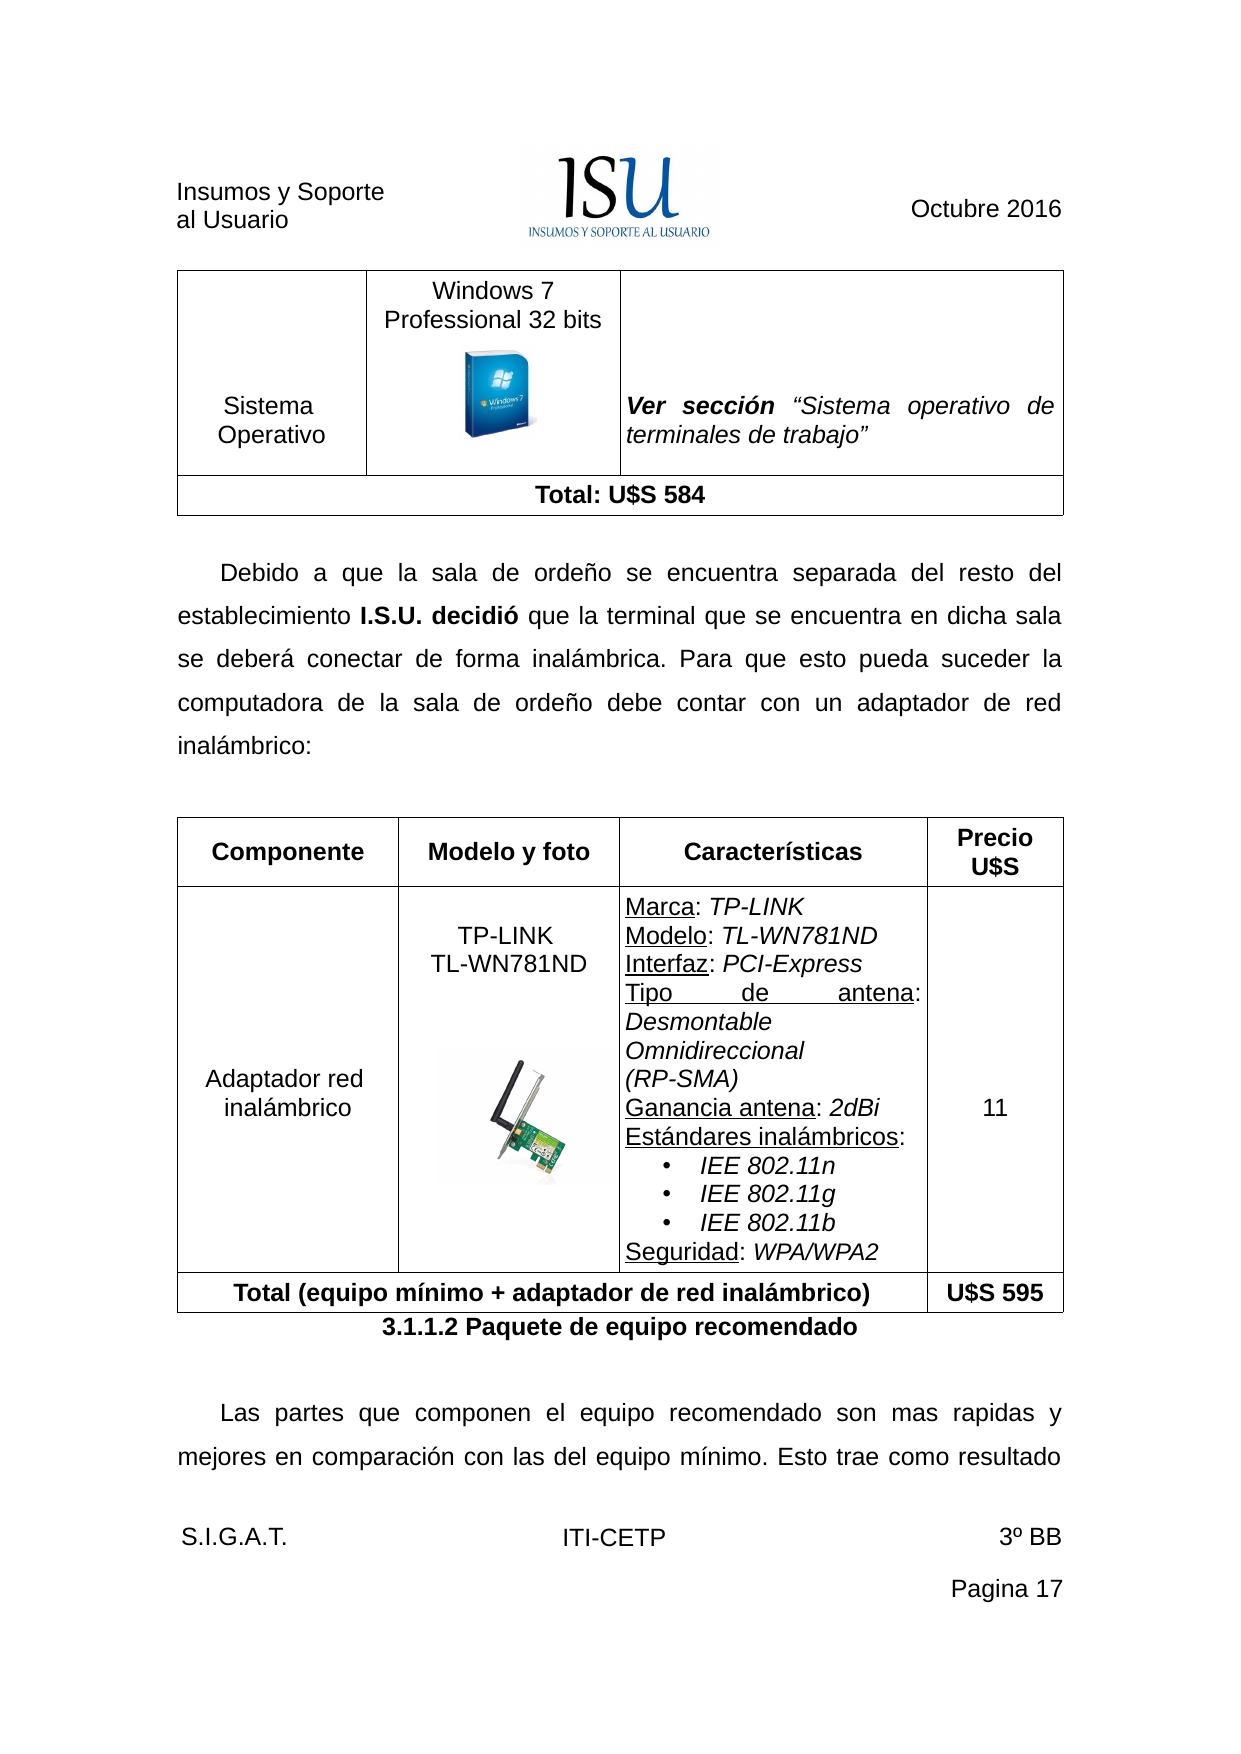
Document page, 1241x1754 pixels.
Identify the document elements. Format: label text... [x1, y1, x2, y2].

picture [517, 138, 723, 252]
picture [436, 1048, 618, 1185]
table_cell Adaptador red inalámbrico [178, 887, 398, 1272]
text 3.1.1.2 Paquete de equipo recomendado [177, 1313, 1063, 1341]
table_cell 11 [928, 887, 1063, 1272]
table_cell Ver sección “Sistema operativo de terminales de trabajo” [621, 271, 1063, 475]
text Las partes que componen el equipo recomendado son mas rapidas y mejores en comparación con las del equipo mínimo. Esto trae como resultado [177, 1398, 1063, 1470]
table_cell TP-LINK TL-WN781ND [399, 887, 619, 1272]
table_cell Total: U$S 584 [178, 476, 1063, 515]
table_header Modelo y foto [399, 818, 619, 886]
table_header Componente [178, 818, 398, 886]
table_header Precio U$S [928, 818, 1063, 886]
picture [460, 346, 538, 441]
table_cell Total (equipo mínimo + adaptador de red inalámbrico) [178, 1273, 927, 1312]
text Debido a que la sala de ordeño se encuentra separada del resto del establecimiento I.S.U. decidió que la terminal que se encuentra en dicha sala se deberá conectar de forma inalámbrica. Para que esto pueda suceder la computadora de la sala de ordeño debe contar con un adaptador de red inalámbrico: [177, 558, 1063, 759]
table_cell U$S 595 [928, 1273, 1063, 1312]
table_cell Marca: TP-LINK Modelo: TL-WN781ND Interfaz: PCI-Express Tipo de antena: Desmontable Omnidireccional (RP-SMA) Ganancia antena: 2dBi Estándares inalámbricos: IEE 802.11n IEE 802.11g IEE 802.11b Seguridad: WPA/WPA2 [620, 887, 927, 1272]
table_header Características [620, 818, 927, 886]
table_cell Sistema Operativo [178, 271, 366, 475]
table_cell Windows 7 Professional 32 bits [367, 271, 620, 475]
